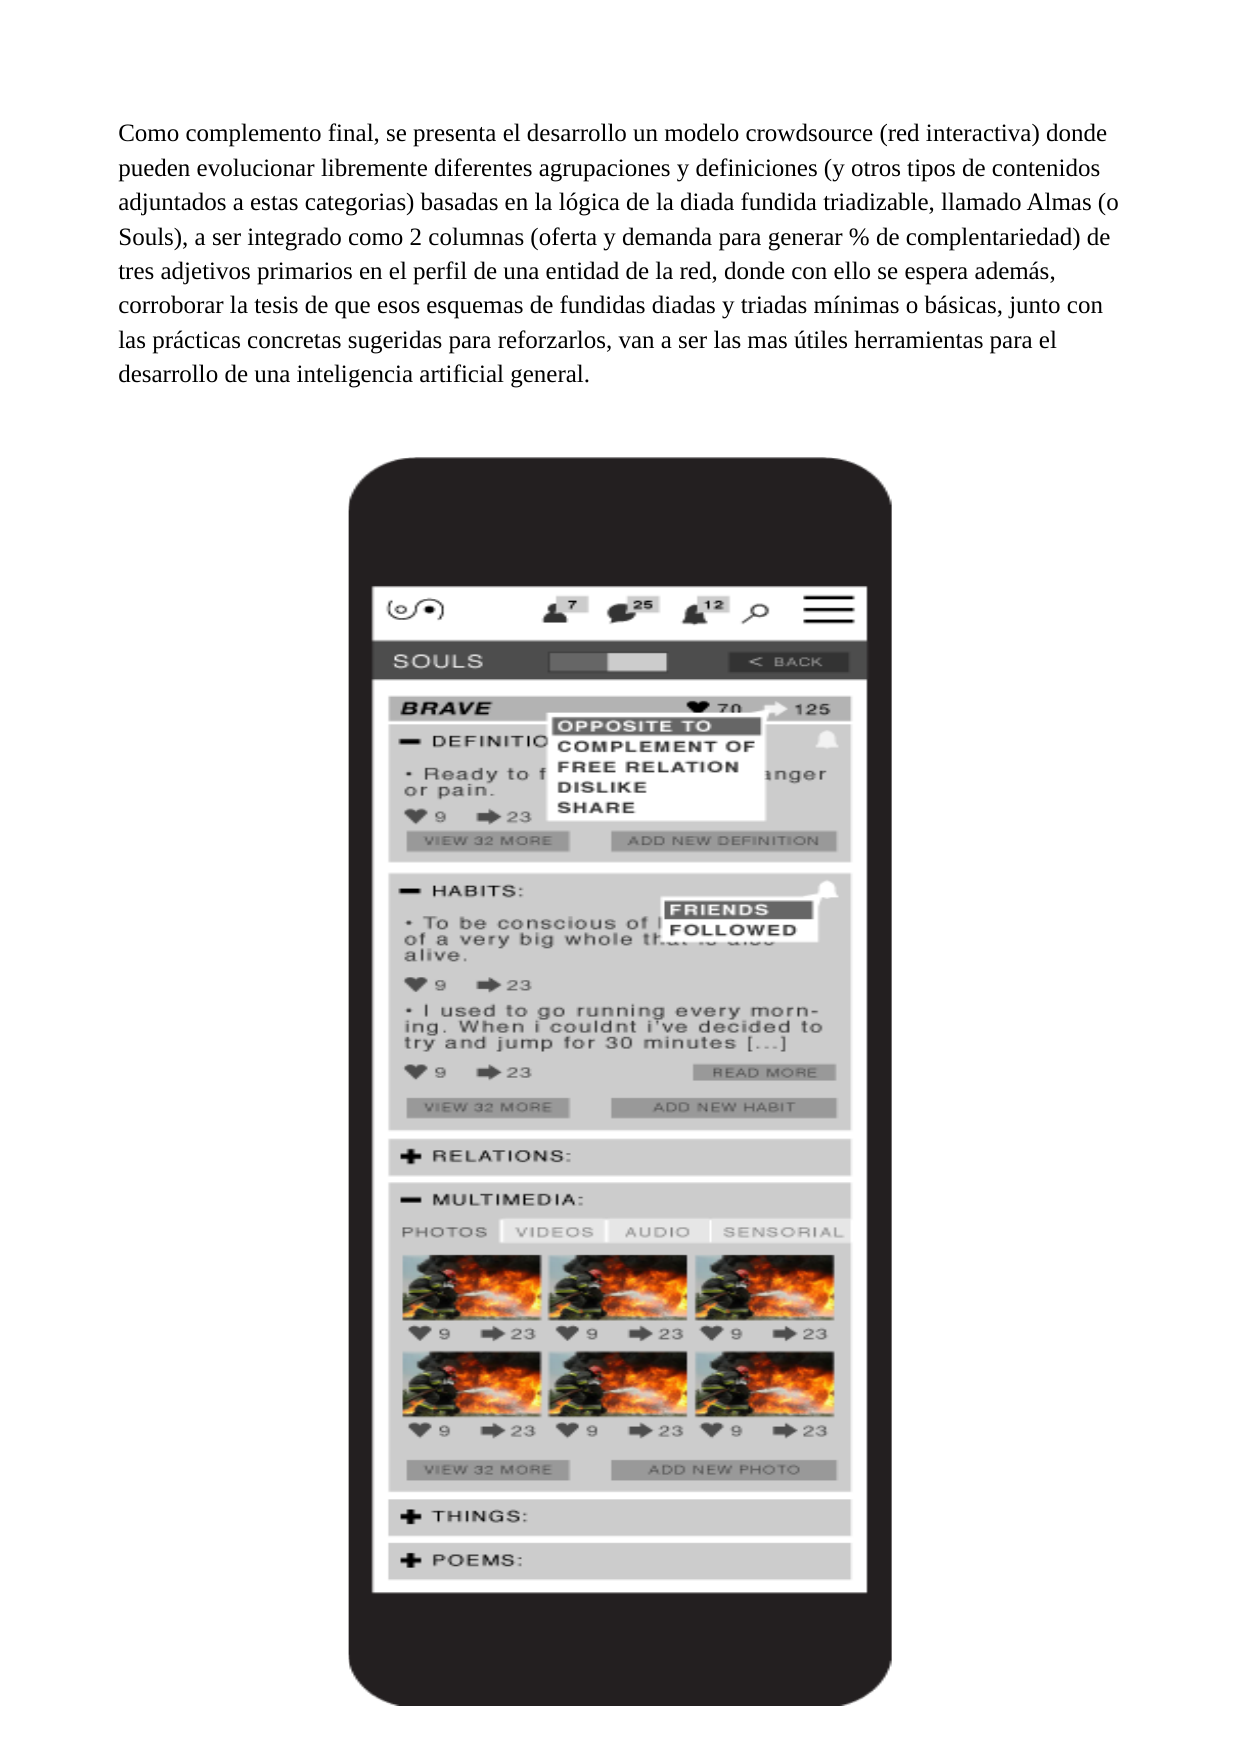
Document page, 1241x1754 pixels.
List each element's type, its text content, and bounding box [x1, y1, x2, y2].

text Como complemento final, se presenta el desarrollo un modelo crowdsource (red interactiva) donde pueden evolucionar libremente diferentes agrupaciones y definiciones (y otros tipos de contenidos adjuntados a estas categorias) basadas en la lógica de la diada fundida triadizable, llamado Almas (o Souls), a ser integrado como 2 columnas (oferta y demanda para generar % de complentariedad) de tres adjetivos primarios en el perfil de una entidad de la red, donde con ello se espera además, corroborar la tesis de que esos esquemas de fundidas diadas y triadas mínimas o básicas, junto con las prácticas concretas sugeridas para reforzarlos, van a ser las mas útiles herramientas para el desarrollo de una inteligencia artificial general. [118, 118, 1122, 388]
picture [348, 457, 892, 1706]
